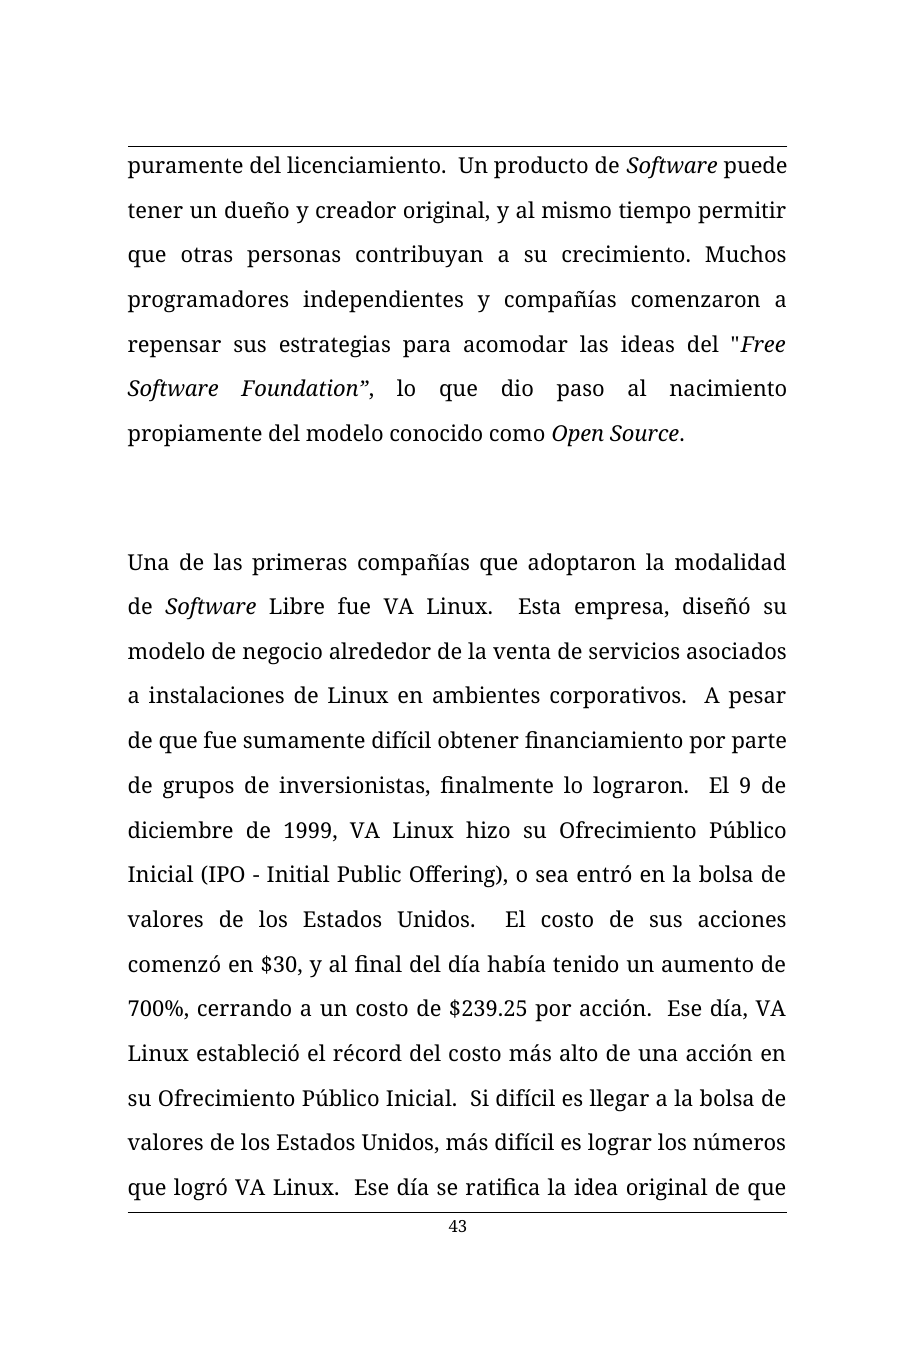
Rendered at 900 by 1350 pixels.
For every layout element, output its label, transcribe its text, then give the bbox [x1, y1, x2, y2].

text Una de las primeras compañías que adoptaron la modalidad de Software Libre fue VA Linux. Esta empresa, diseñó su modelo de negocio alrededor de la venta de servicios asociados a instalaciones de Linux en ambientes corporativos. A pesar de que fue sumamente difícil obtener financiamiento por parte de grupos de inversionistas, finalmente lo lograron. El 9 de diciembre de 1999, VA Linux hizo su Ofrecimiento Público Inicial (IPO - Initial Public Offering), o sea entró en la bolsa de valores de los Estados Unidos. El costo de sus acciones comenzó en $30, y al final del día había tenido un aumento de 700%, cerrando a un costo de $239.25 por acción. Ese día, VA Linux estableció el récord del costo más alto de una acción en su Ofrecimiento Público Inicial. Si difícil es llegar a la bolsa de valores de los Estados Unidos, más difícil es lograr los números que logró VA Linux. Ese día se ratifica la idea original de que [127, 546, 787, 1202]
text puramente del licenciamiento. Un producto de Software puede tener un dueño y creador original, y al mismo tiempo permitir que otras personas contribuyan a su crecimiento. Muchos programadores independientes y compañías comenzaron a repensar sus estrategias para acomodar las ideas del "Free Software Foundation”, lo que dio paso al nacimiento propiamente del modelo conocido como Open Source. [127, 150, 787, 448]
